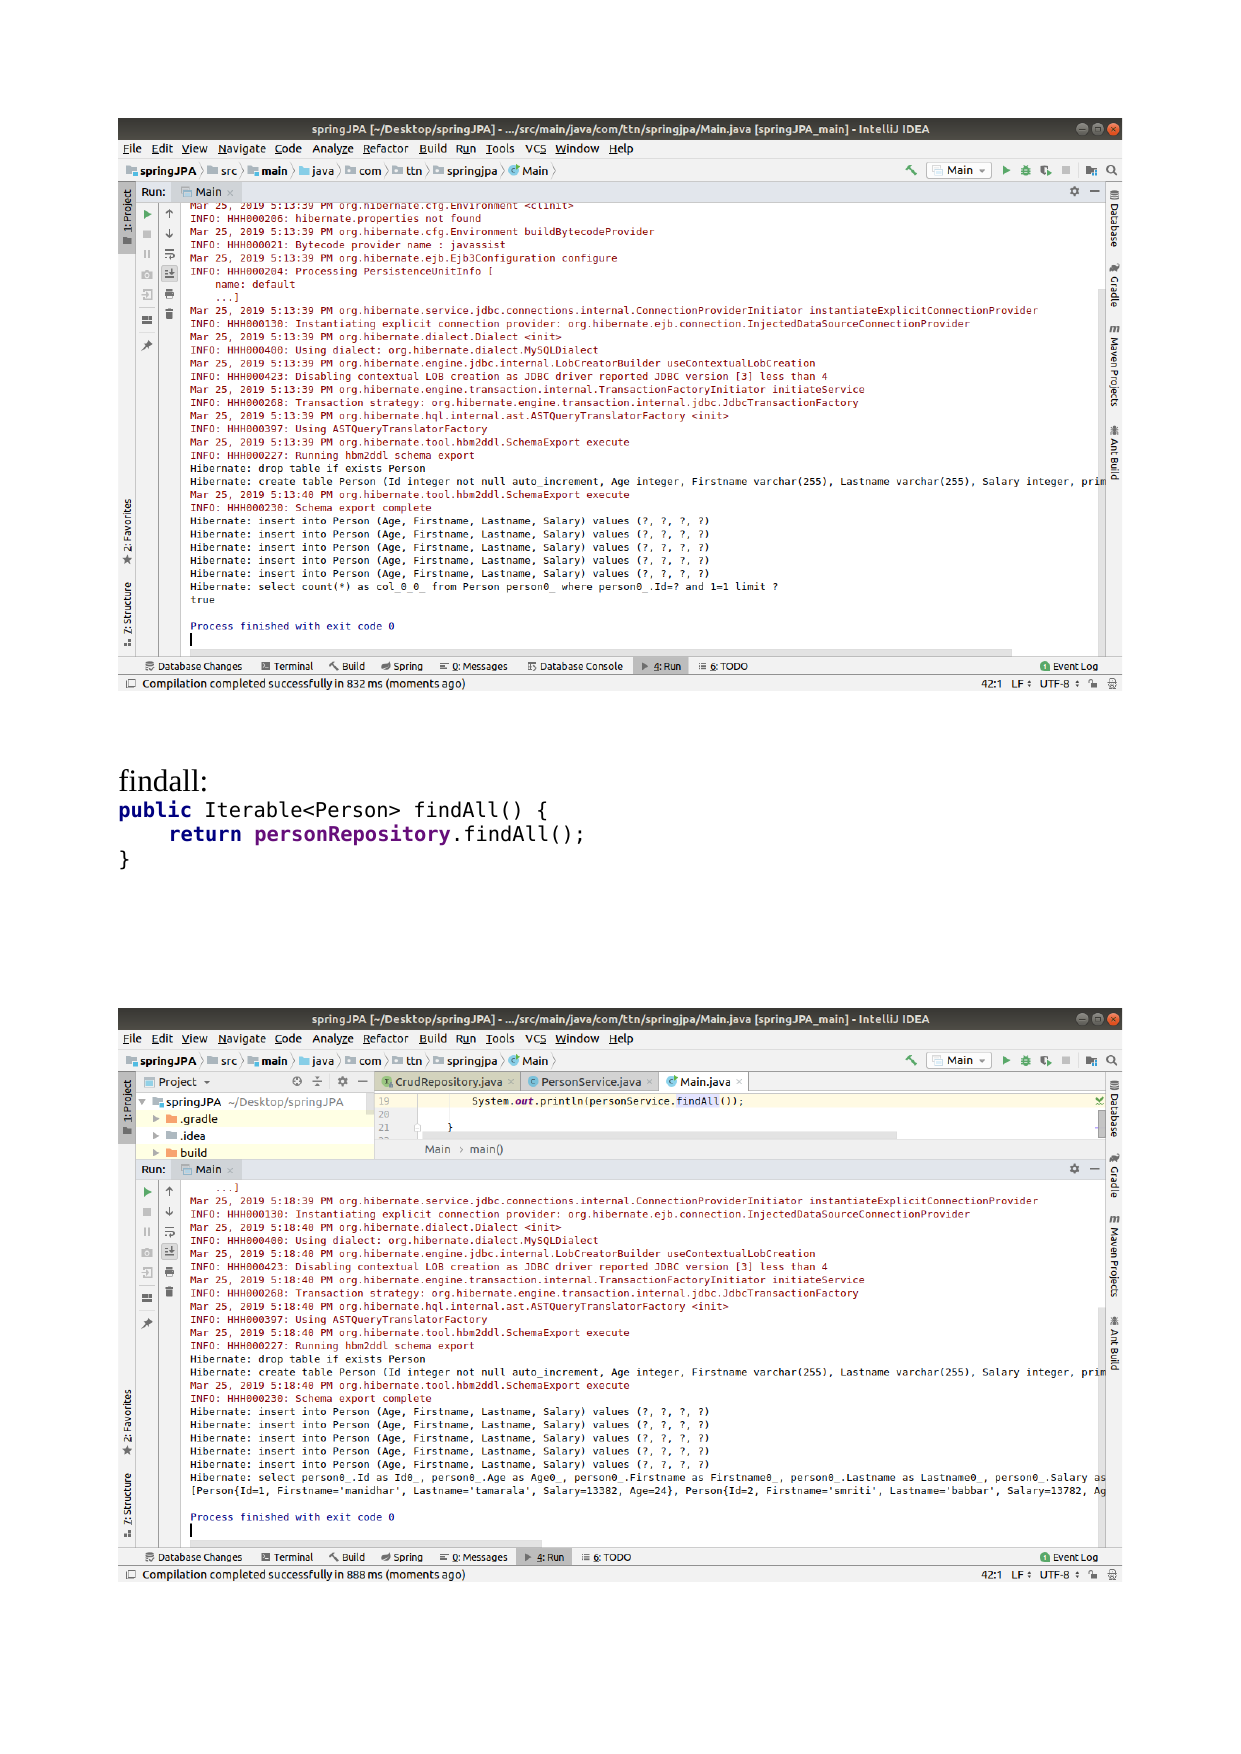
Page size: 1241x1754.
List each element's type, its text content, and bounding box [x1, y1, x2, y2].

text findall: [118, 763, 1122, 798]
text public Iterable<Person> findAll() { [118, 798, 1122, 822]
text } [118, 847, 1122, 871]
picture [118, 1008, 1123, 1582]
picture [118, 118, 1123, 691]
text return personRepository.findAll(); [118, 822, 1122, 847]
